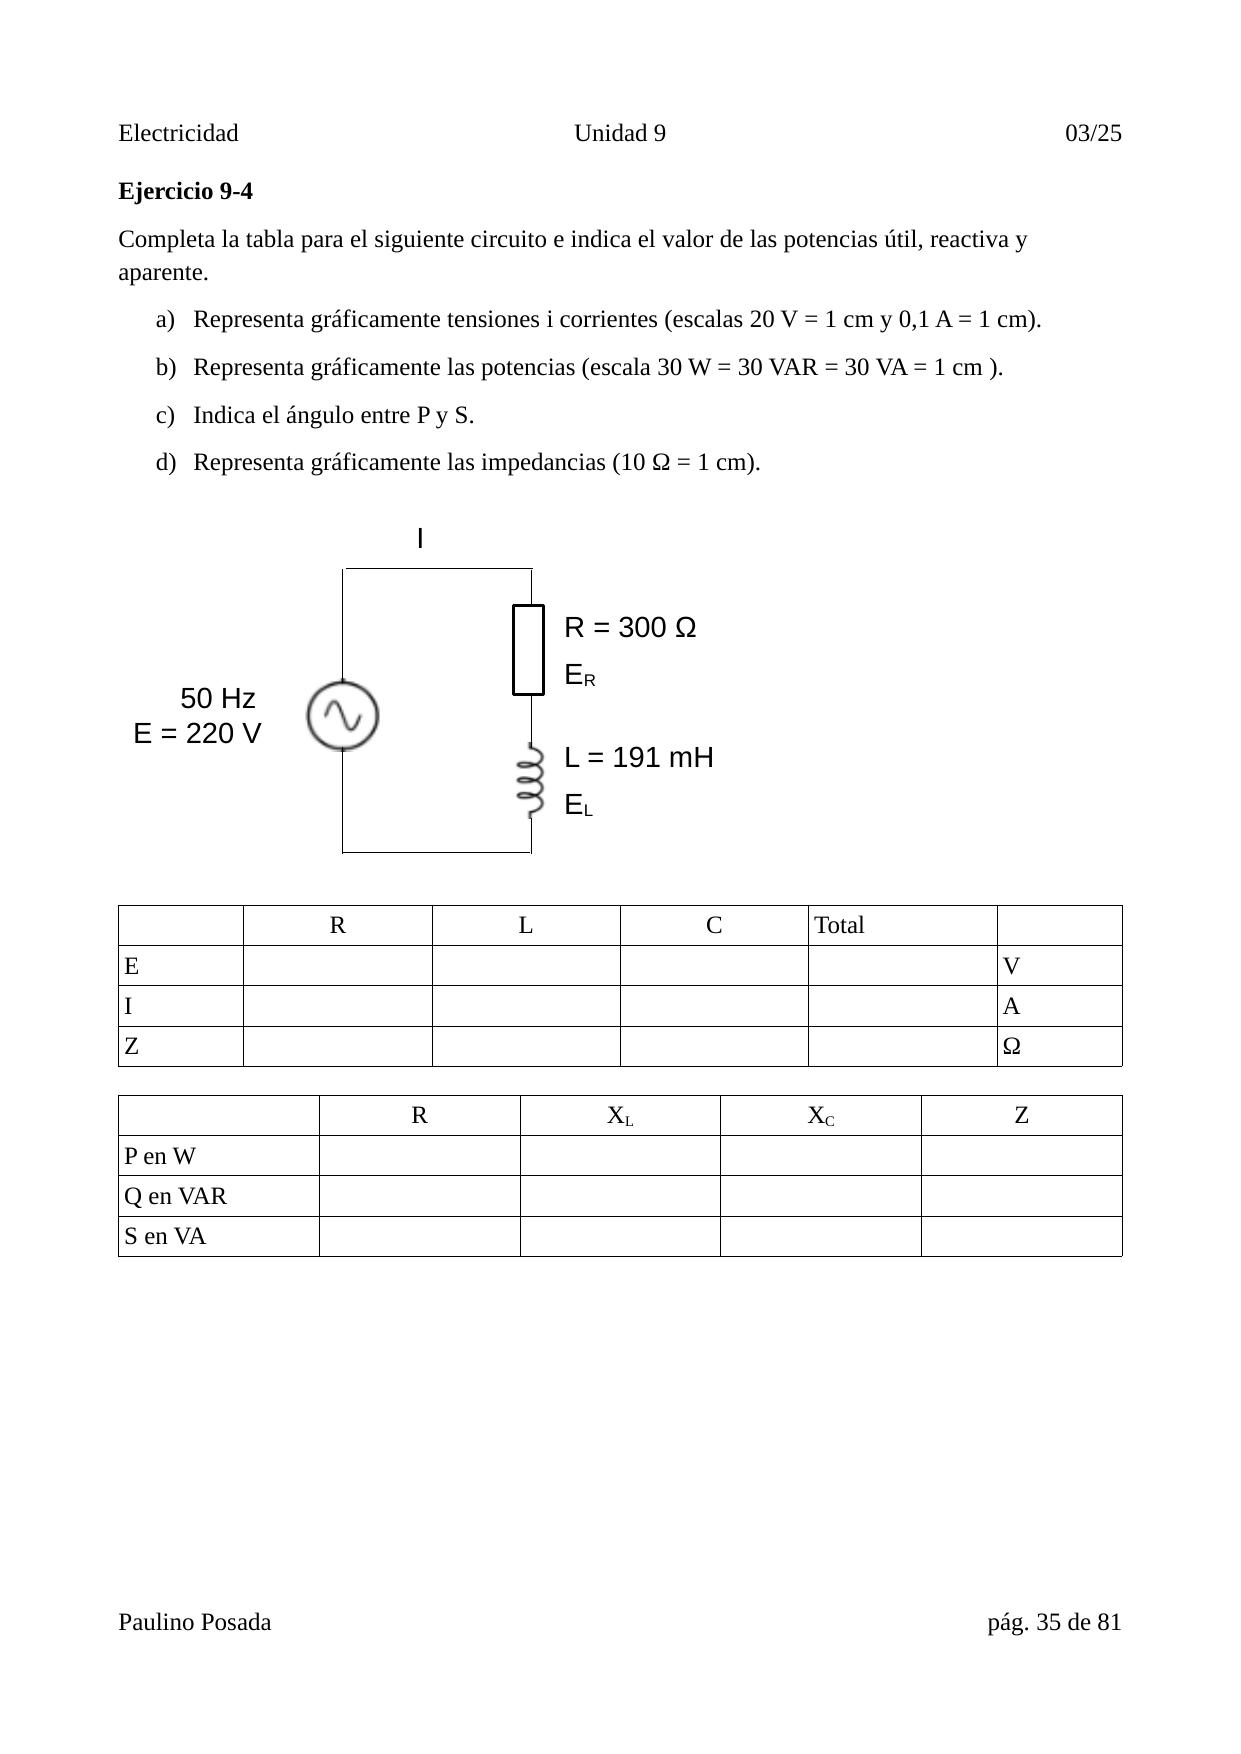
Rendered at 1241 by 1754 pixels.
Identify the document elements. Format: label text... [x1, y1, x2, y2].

list Indica el ángulo entre P y S. [156, 400, 1122, 428]
table_cell [433, 1027, 620, 1066]
table_cell [244, 986, 432, 1026]
table_cell Q en VAR [119, 1176, 319, 1216]
table_cell [809, 1027, 997, 1066]
table_cell [320, 1136, 520, 1175]
table_cell [244, 946, 432, 985]
table_cell [809, 986, 997, 1026]
table_cell Ω [998, 1027, 1122, 1066]
table_header XL [521, 1096, 720, 1135]
picture [304, 678, 382, 752]
text Ejercicio 9-4 [118, 176, 1122, 205]
table_cell [809, 946, 997, 985]
table_header C [621, 906, 808, 945]
table_cell [320, 1176, 520, 1216]
table_header XC [721, 1096, 921, 1135]
table_cell [922, 1217, 1122, 1256]
table_cell [922, 1176, 1122, 1216]
table_cell I [119, 986, 243, 1026]
table_cell [521, 1217, 720, 1256]
list Representa gráficamente las potencias (escala 30 W = 30 VAR = 30 VA = 1 cm ). [156, 352, 1122, 381]
table_header Total [809, 906, 997, 945]
table_cell [433, 986, 620, 1026]
list Representa gráficamente tensiones i corrientes (escalas 20 V = 1 cm y 0,1 A = 1 cm). [156, 304, 1122, 333]
table_cell [721, 1217, 921, 1256]
table_cell [433, 946, 620, 985]
table_cell [621, 946, 808, 985]
table_cell P en W [119, 1136, 319, 1175]
table_header [998, 906, 1122, 945]
table_cell [320, 1217, 520, 1256]
list Representa gráficamente las impedancias (10 Ω = 1 cm). [156, 447, 1122, 476]
text Completa la tabla para el siguiente circuito e indica el valor de las potencias útil, reactiva y aparente. [118, 224, 1122, 286]
table_cell [922, 1136, 1122, 1175]
table_header R [244, 906, 432, 945]
table_cell [721, 1176, 921, 1216]
table_header L [433, 906, 620, 945]
table_header [119, 1096, 319, 1135]
table_header [119, 906, 243, 945]
picture [509, 742, 547, 819]
table_cell S en VA [119, 1217, 319, 1256]
table_cell [621, 1027, 808, 1066]
table_cell [621, 986, 808, 1026]
table_cell [521, 1176, 720, 1216]
table_cell [721, 1136, 921, 1175]
table_cell V [998, 946, 1122, 985]
table_cell E [119, 946, 243, 985]
table_cell Z [119, 1027, 243, 1066]
table_cell A [998, 986, 1122, 1026]
table_header Z [922, 1096, 1122, 1135]
table_cell [244, 1027, 432, 1066]
table_header R [320, 1096, 520, 1135]
table_cell [521, 1136, 720, 1175]
